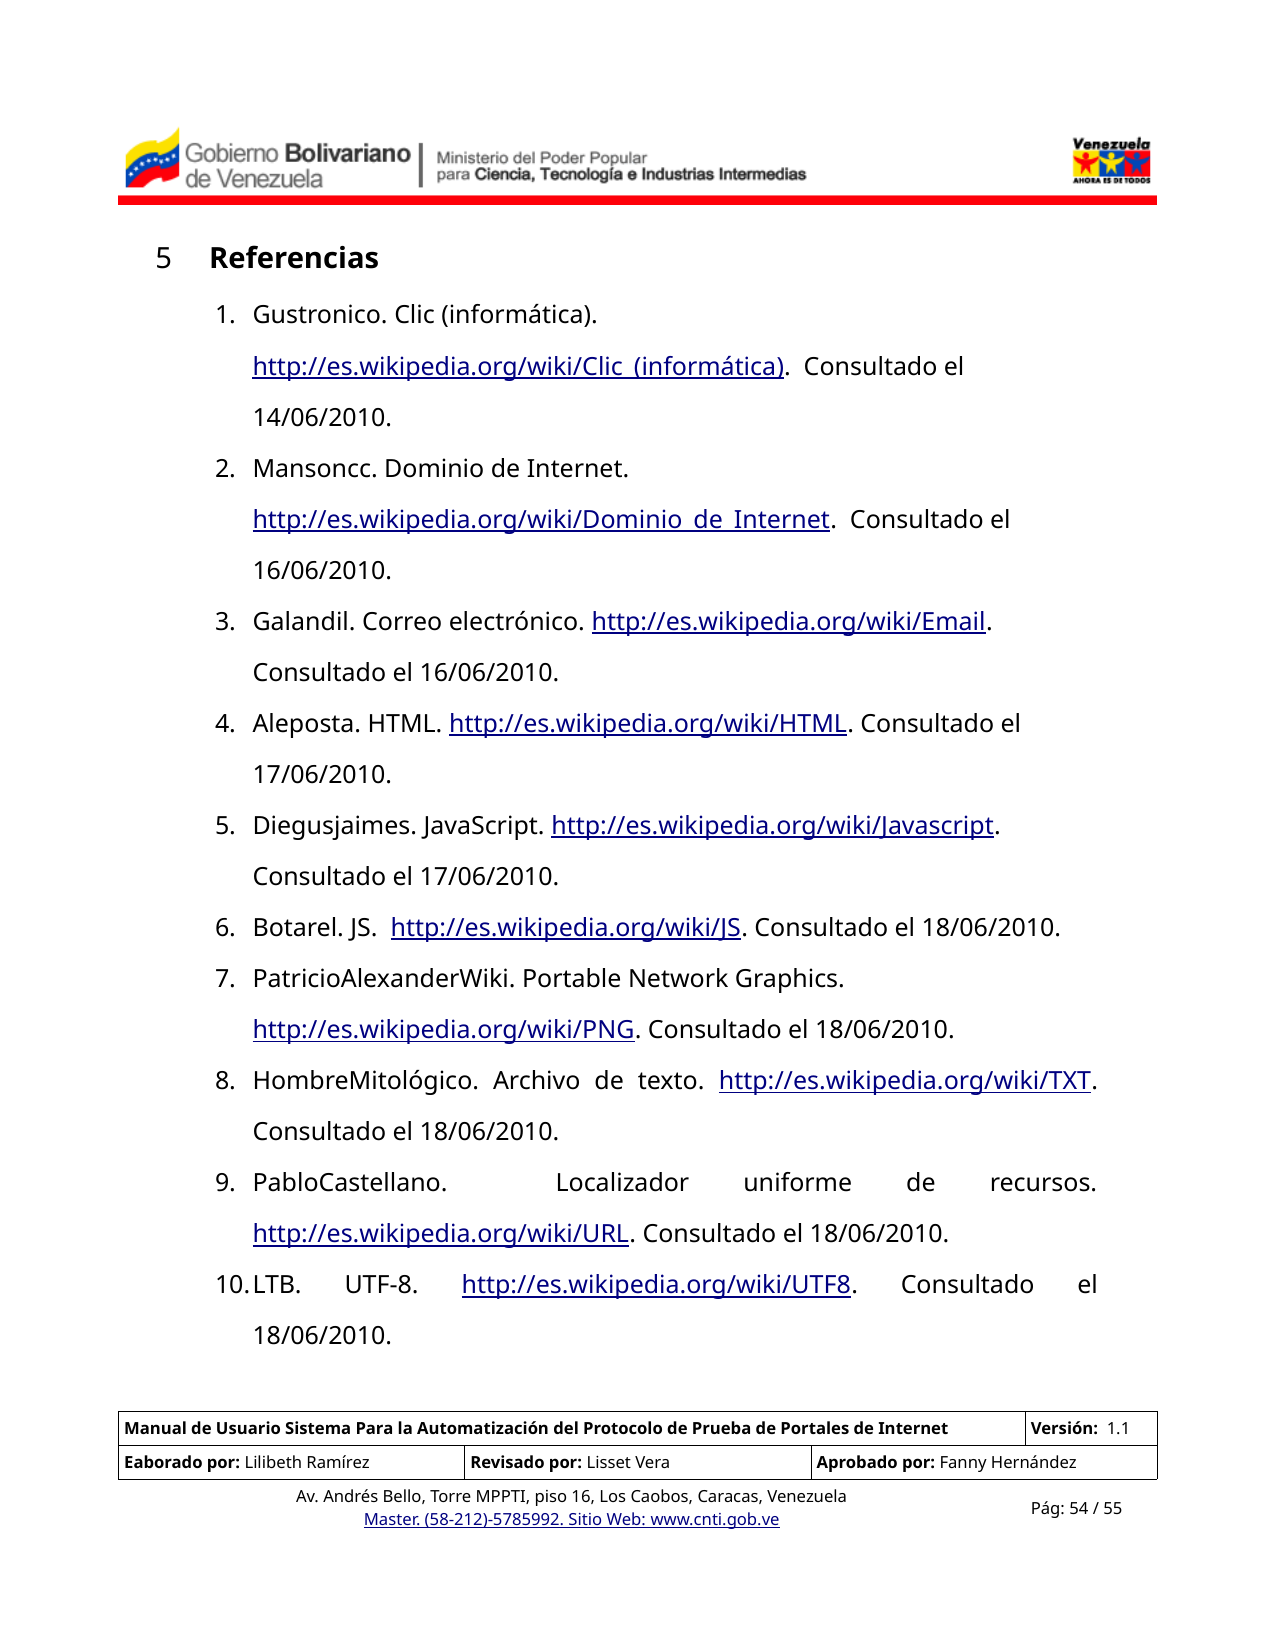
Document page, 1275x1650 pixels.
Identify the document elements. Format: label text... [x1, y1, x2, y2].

list Mansoncc. Dominio de Internet. http://es.wikipedia.org/wiki/Dominio_de_Internet. Consultado el 16/06/2010. [215, 450, 1098, 586]
list Aleposta. HTML. http://es.wikipedia.org/wiki/HTML. Consultado el 17/06/2010. [215, 705, 1098, 791]
list LTB. UTF-8. http://es.wikipedia.org/wiki/UTF8. Consultado el 18/06/2010. [215, 1267, 1098, 1352]
list PabloCastellano. Localizador uniforme de recursos. http://es.wikipedia.org/wiki/URL. Consultado el 18/06/2010. [215, 1165, 1098, 1250]
picture [118, 119, 1157, 205]
list PatricioAlexanderWiki. Portable Network Graphics. http://es.wikipedia.org/wiki/PNG. Consultado el 18/06/2010. [215, 961, 1098, 1046]
list Gustronico. Clic (informática). http://es.wikipedia.org/wiki/Clic_(informática). Consultado el 14/06/2010. [215, 297, 1098, 433]
list Galandil. Correo electrónico. http://es.wikipedia.org/wiki/Email. Consultado el 16/06/2010. [215, 603, 1098, 688]
list Diegusjaimes. JavaScript. http://es.wikipedia.org/wiki/Javascript. Consultado el 17/06/2010. [215, 807, 1098, 893]
list Botarel. JS. http://es.wikipedia.org/wiki/JS. Consultado el 18/06/2010. [215, 909, 1098, 944]
list HombreMitológico. Archivo de texto. http://es.wikipedia.org/wiki/TXT. Consultado el 18/06/2010. [215, 1063, 1098, 1148]
subtitle Referencias [118, 238, 1157, 277]
